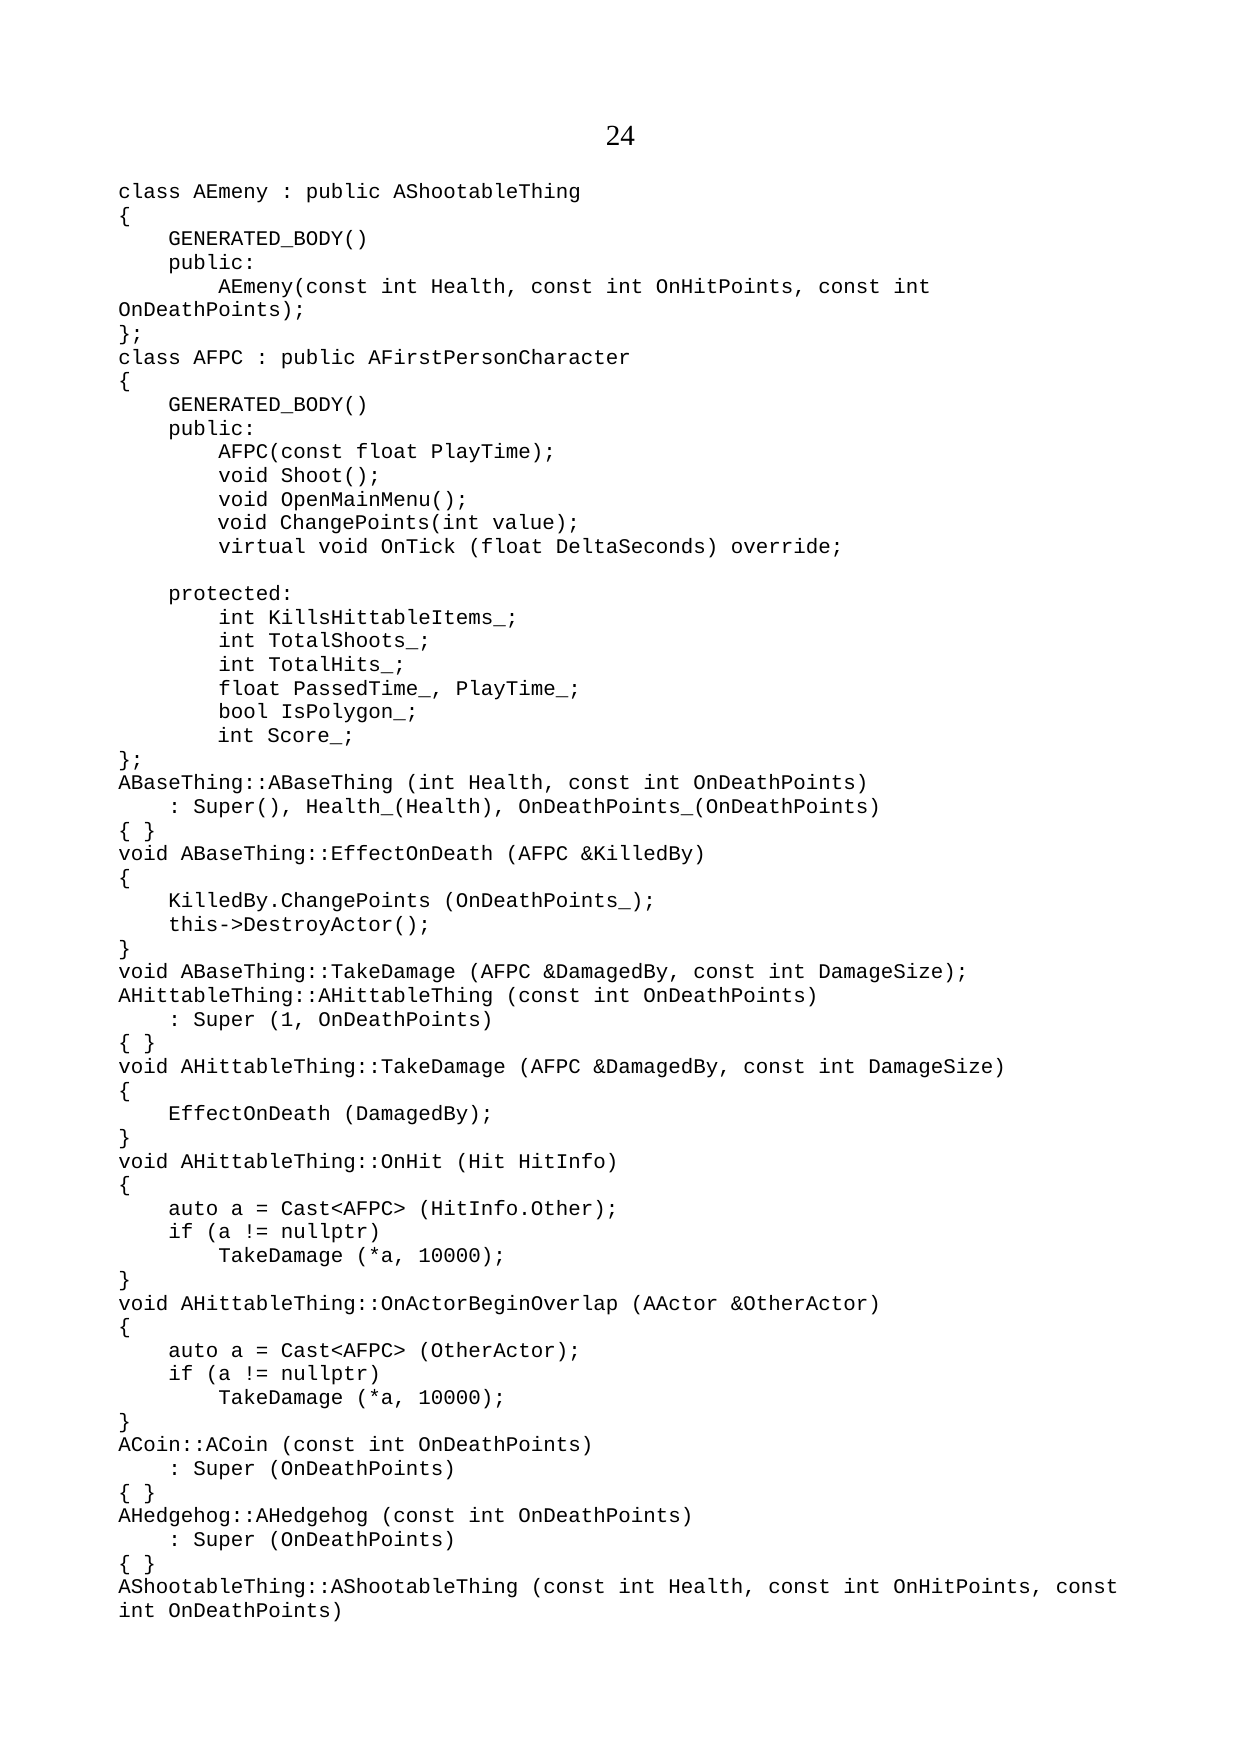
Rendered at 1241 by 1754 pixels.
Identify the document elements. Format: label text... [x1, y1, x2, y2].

text }; [118, 323, 1122, 347]
text GENERATED_BODY() [118, 228, 1122, 252]
text auto a = Cast<AFPC> (HitInfo.Other); [118, 1198, 1122, 1222]
text } [118, 1269, 1122, 1292]
text if (a != nullptr) [118, 1222, 1122, 1245]
text { [118, 1174, 1122, 1198]
text } [118, 1411, 1122, 1434]
text { } [118, 819, 1122, 843]
text void AHittableThing::OnHit (Hit HitInfo) [118, 1151, 1122, 1174]
text this->DestroyActor(); [118, 914, 1122, 938]
text { [118, 205, 1122, 228]
text ACoin::ACoin (const int OnDeathPoints) [118, 1434, 1122, 1458]
text KilledBy.ChangePoints (OnDeathPoints_); [118, 891, 1122, 914]
text void AHittableThing::TakeDamage (AFPC &DamagedBy, const int DamageSize) [118, 1056, 1122, 1080]
text AShootableThing::AShootableThing (const int Health, const int OnHitPoints, const int OnDeathPoints) [118, 1576, 1122, 1623]
text void AHittableThing::OnActorBeginOverlap (AActor &OtherActor) [118, 1292, 1122, 1316]
text } [118, 938, 1122, 961]
text public: [118, 252, 1122, 276]
text AHittableThing::AHittableThing (const int OnDeathPoints) [118, 985, 1122, 1009]
text float PassedTime_, PlayTime_; [118, 678, 1122, 701]
text class AFPC : public AFirstPersonCharacter [118, 347, 1122, 370]
text public: [118, 418, 1122, 441]
text { } [118, 1482, 1122, 1505]
text TakeDamage (*a, 10000); [118, 1387, 1122, 1411]
text AFPC(const float PlayTime); [118, 441, 1122, 465]
text if (a != nullptr) [118, 1363, 1122, 1387]
text virtual void OnTick (float DeltaSeconds) override; [118, 536, 1122, 559]
text EffectOnDeath (DamagedBy); [118, 1103, 1122, 1127]
text }; [118, 749, 1122, 772]
text protected: [118, 583, 1122, 607]
text int TotalHits_; [118, 654, 1122, 678]
text int TotalShoots_; [118, 630, 1122, 654]
text : Super(), Health_(Health), OnDeathPoints_(OnDeathPoints) [118, 796, 1122, 819]
text : Super (OnDeathPoints) [118, 1529, 1122, 1553]
text { [118, 1316, 1122, 1340]
text class AEmeny : public AShootableThing [118, 181, 1122, 205]
text void ABaseThing::TakeDamage (AFPC &DamagedBy, const int DamageSize); [118, 961, 1122, 985]
text : Super (OnDeathPoints) [118, 1458, 1122, 1482]
text } [118, 1127, 1122, 1151]
text auto a = Cast<AFPC> (OtherActor); [118, 1340, 1122, 1363]
text GENERATED_BODY() [118, 394, 1122, 418]
text bool IsPolygon_; [118, 701, 1122, 725]
text AEmeny(const int Health, const int OnHitPoints, const int OnDeathPoints); [118, 276, 1122, 323]
text { [118, 370, 1122, 394]
text { } [118, 1553, 1122, 1576]
text AHedgehog::AHedgehog (const int OnDeathPoints) [118, 1505, 1122, 1529]
text void ChangePoints(int value); [118, 512, 1122, 536]
text { [118, 1080, 1122, 1103]
text { } [118, 1032, 1122, 1056]
text : Super (1, OnDeathPoints) [118, 1009, 1122, 1032]
text void OpenMainMenu(); [118, 488, 1122, 512]
text int KillsHittableItems_; [118, 607, 1122, 630]
text ABaseThing::ABaseThing (int Health, const int OnDeathPoints) [118, 772, 1122, 796]
text void ABaseThing::EffectOnDeath (AFPC &KilledBy) [118, 843, 1122, 867]
text void Shoot(); [118, 465, 1122, 488]
text { [118, 867, 1122, 891]
text TakeDamage (*a, 10000); [118, 1245, 1122, 1269]
text int Score_; [118, 725, 1122, 749]
